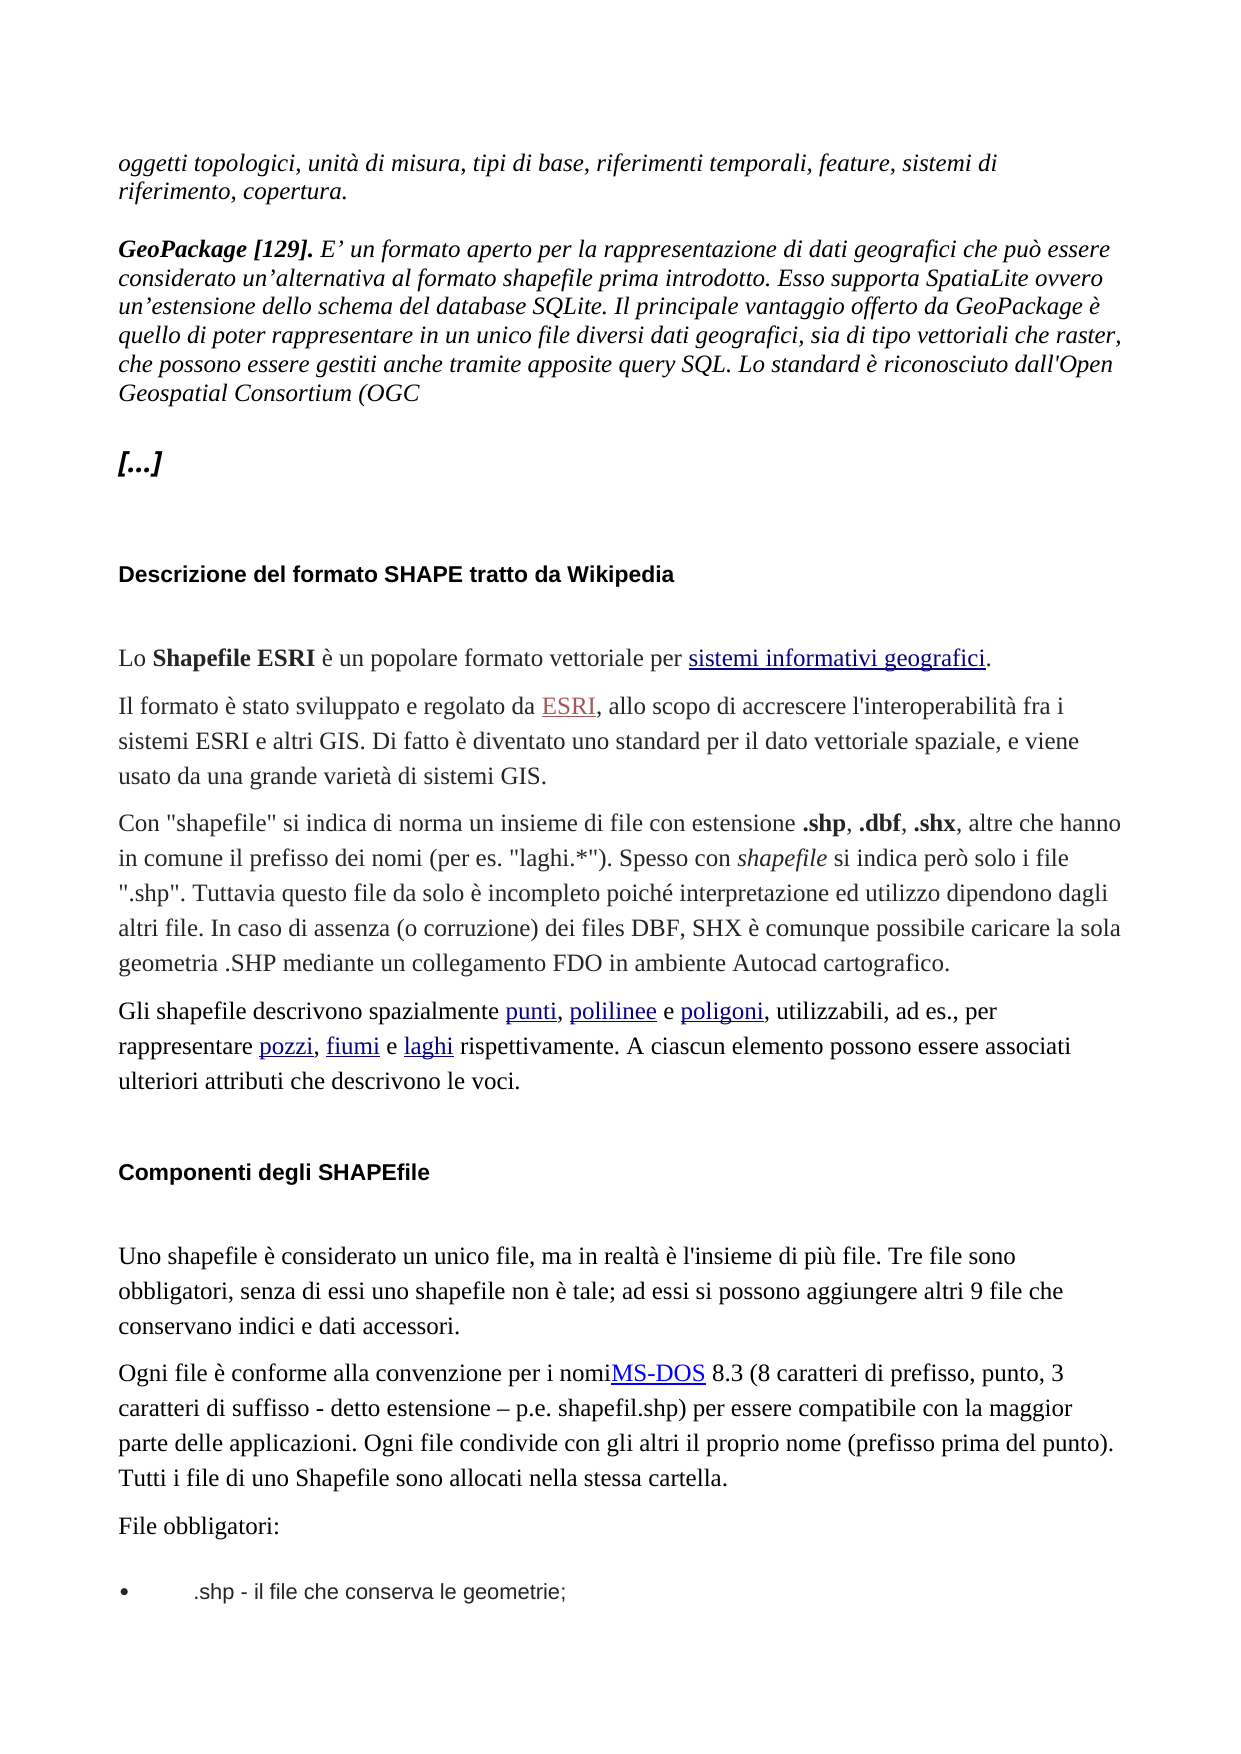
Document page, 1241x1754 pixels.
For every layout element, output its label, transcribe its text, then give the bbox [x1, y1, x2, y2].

text […] [118, 440, 1122, 481]
subtitle Descrizione del formato SHAPE tratto da Wikipedia [118, 561, 1122, 587]
text Uno shapefile è considerato un unico file, ma in realtà è l'insieme di più file. Tre file sono obbligatori, senza di essi uno shapefile non è tale; ad essi si possono aggiungere altri 9 file che conservano indici e dati accessori. [118, 1235, 1122, 1340]
text Gli shapefile descrivono spazialmente punti, polilinee e poligoni, utilizzabili, ad es., per rappresentare pozzi, fiumi e laghi rispettivamente. A ciascun elemento possono essere associati ulteriori attributi che descrivono le voci. [118, 989, 1122, 1094]
text File obbligatori: [118, 1505, 1122, 1540]
text Lo Shapefile ESRI è un popolare formato vettoriale per sistemi informativi geografici. [118, 637, 1122, 672]
text oggetti topologici, unità di misura, tipi di base, riferimenti temporali, feature, sistemi di riferimento, copertura. [118, 148, 1122, 205]
subtitle Componenti degli SHAPEfile [118, 1158, 1122, 1185]
text GeoPackage [129]. E’ un formato aperto per la rappresentazione di dati geografici che può essere considerato un’alternativa al formato shapefile prima introdotto. Esso supporta SpatiaLite ovvero un’estensione dello schema del database SQLite. Il principale vantaggio offerto da GeoPackage è quello di poter rappresentare in un unico file diversi dati geografici, sia di tipo vettoriali che raster, che possono essere gestiti anche tramite apposite query SQL. Lo standard è riconosciuto dall'Open Geospatial Consortium (OGC [118, 234, 1122, 406]
text Ogni file è conforme alla convenzione per i nomiMS-DOS 8.3 (8 caratteri di prefisso, punto, 3 caratteri di suffisso - detto estensione – p.e. shapefil.shp) per essere compatibile con la maggior parte delle applicazioni. Ogni file condivide con gli altri il proprio nome (prefisso prima del punto). Tutti i file di uno Shapefile sono allocati nella stessa cartella. [118, 1352, 1122, 1492]
text Con "shapefile" si indica di norma un insieme di file con estensione .shp, .dbf, .shx, altre che hanno in comune il prefisso dei nomi (per es. "laghi.*"). Spesso con shapefile si indica però solo i file ".shp". Tuttavia questo file da solo è incompleto poiché interpretazione ed utilizzo dipendono dagli altri file. In caso di assenza (o corruzione) dei files DBF, SHX è comunque possibile caricare la sola geometria .SHP mediante un collegamento FDO in ambiente Autocad cartografico. [118, 802, 1122, 977]
list .shp - il file che conserva le geometrie; [121, 1569, 1122, 1604]
text Il formato è stato sviluppato e regolato da ESRI, allo scopo di accrescere l'interoperabilità fra i sistemi ESRI e altri GIS. Di fatto è diventato uno standard per il dato vettoriale spaziale, e viene usato da una grande varietà di sistemi GIS. [118, 684, 1122, 789]
